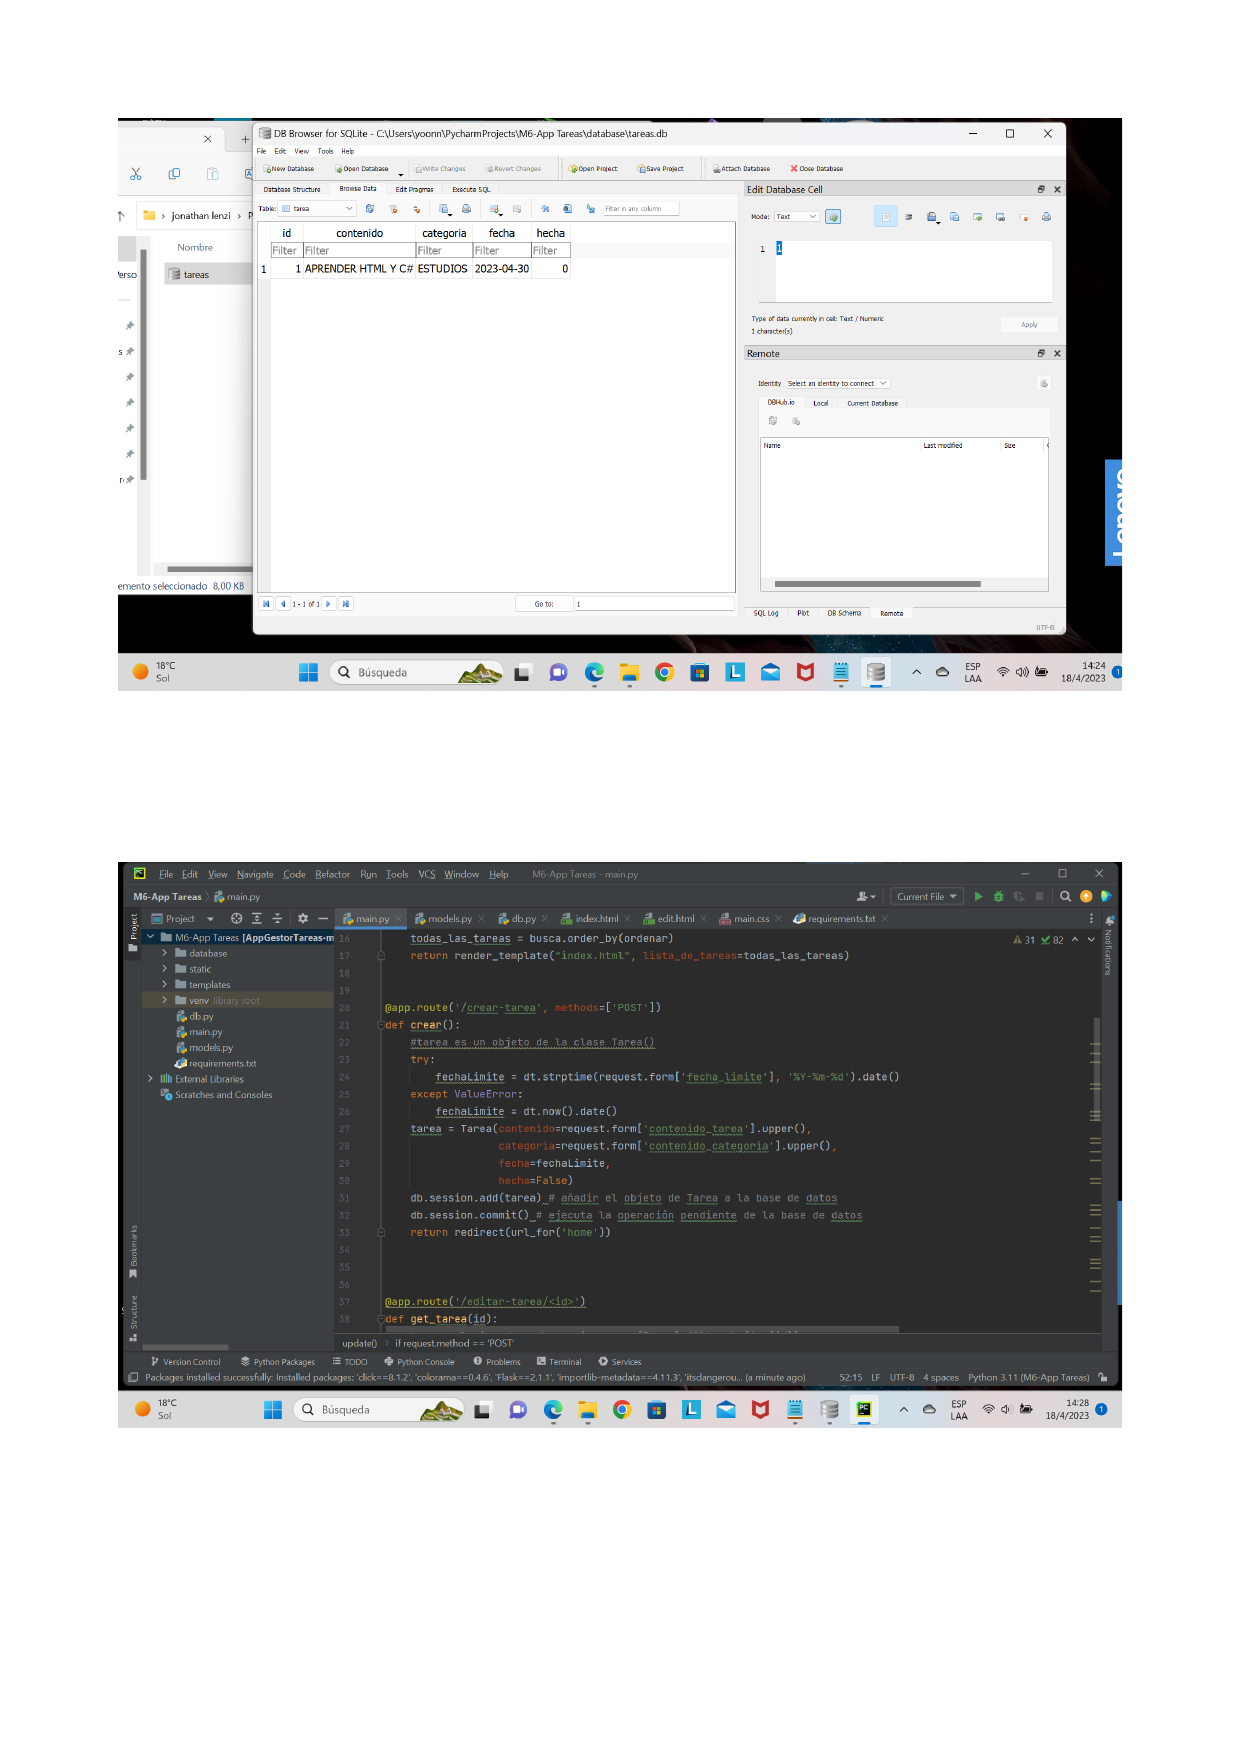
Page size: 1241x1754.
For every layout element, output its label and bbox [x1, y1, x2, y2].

picture [118, 118, 1123, 691]
picture [118, 862, 1123, 1428]
